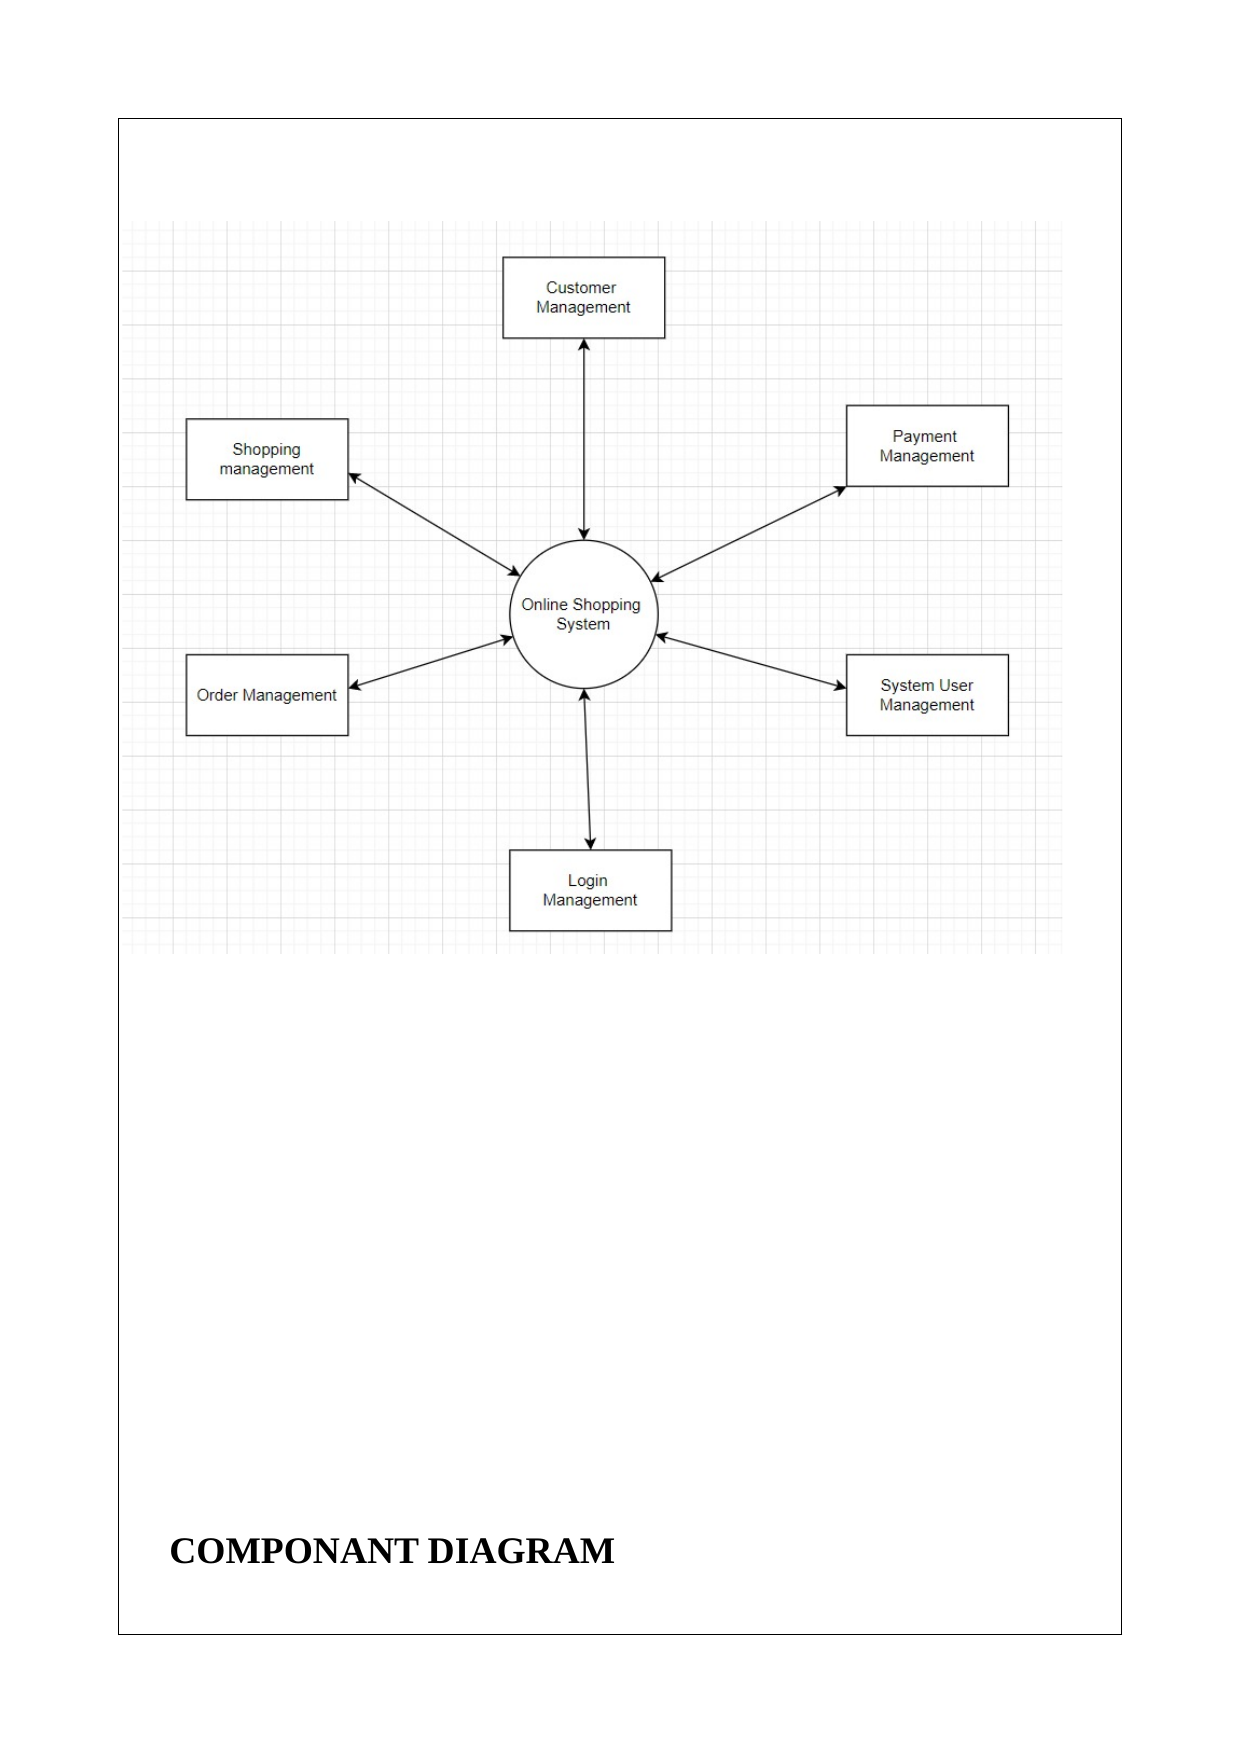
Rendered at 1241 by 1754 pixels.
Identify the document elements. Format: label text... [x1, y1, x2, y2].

text COMPONANT DIAGRAM [122, 1529, 1118, 1572]
picture [122, 221, 1063, 954]
